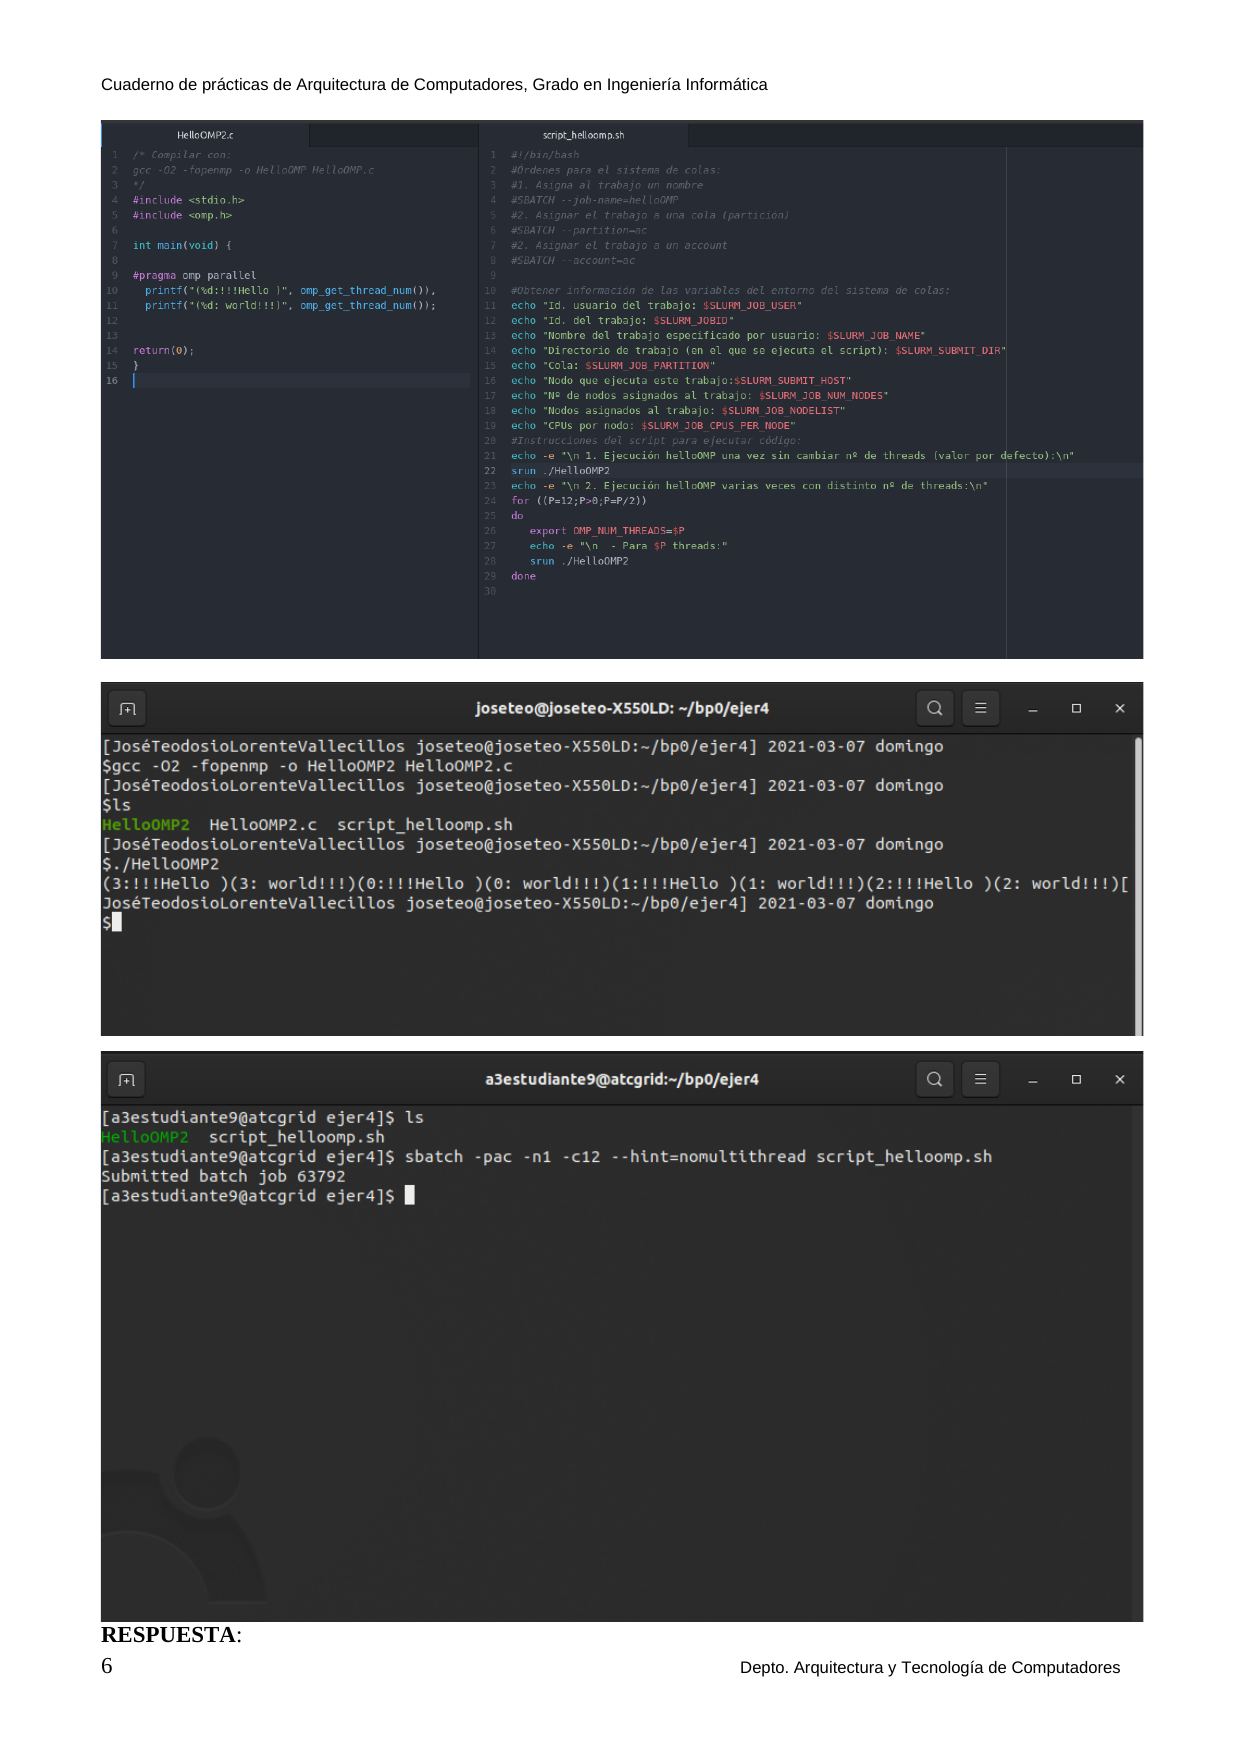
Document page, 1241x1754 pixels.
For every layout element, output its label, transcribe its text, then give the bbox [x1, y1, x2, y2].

list [101, 1036, 1143, 1051]
picture [100, 120, 1144, 659]
picture [100, 682, 1144, 1036]
list RESPUESTA: [101, 1622, 1143, 1648]
picture [100, 1051, 1144, 1622]
list [101, 659, 1143, 682]
